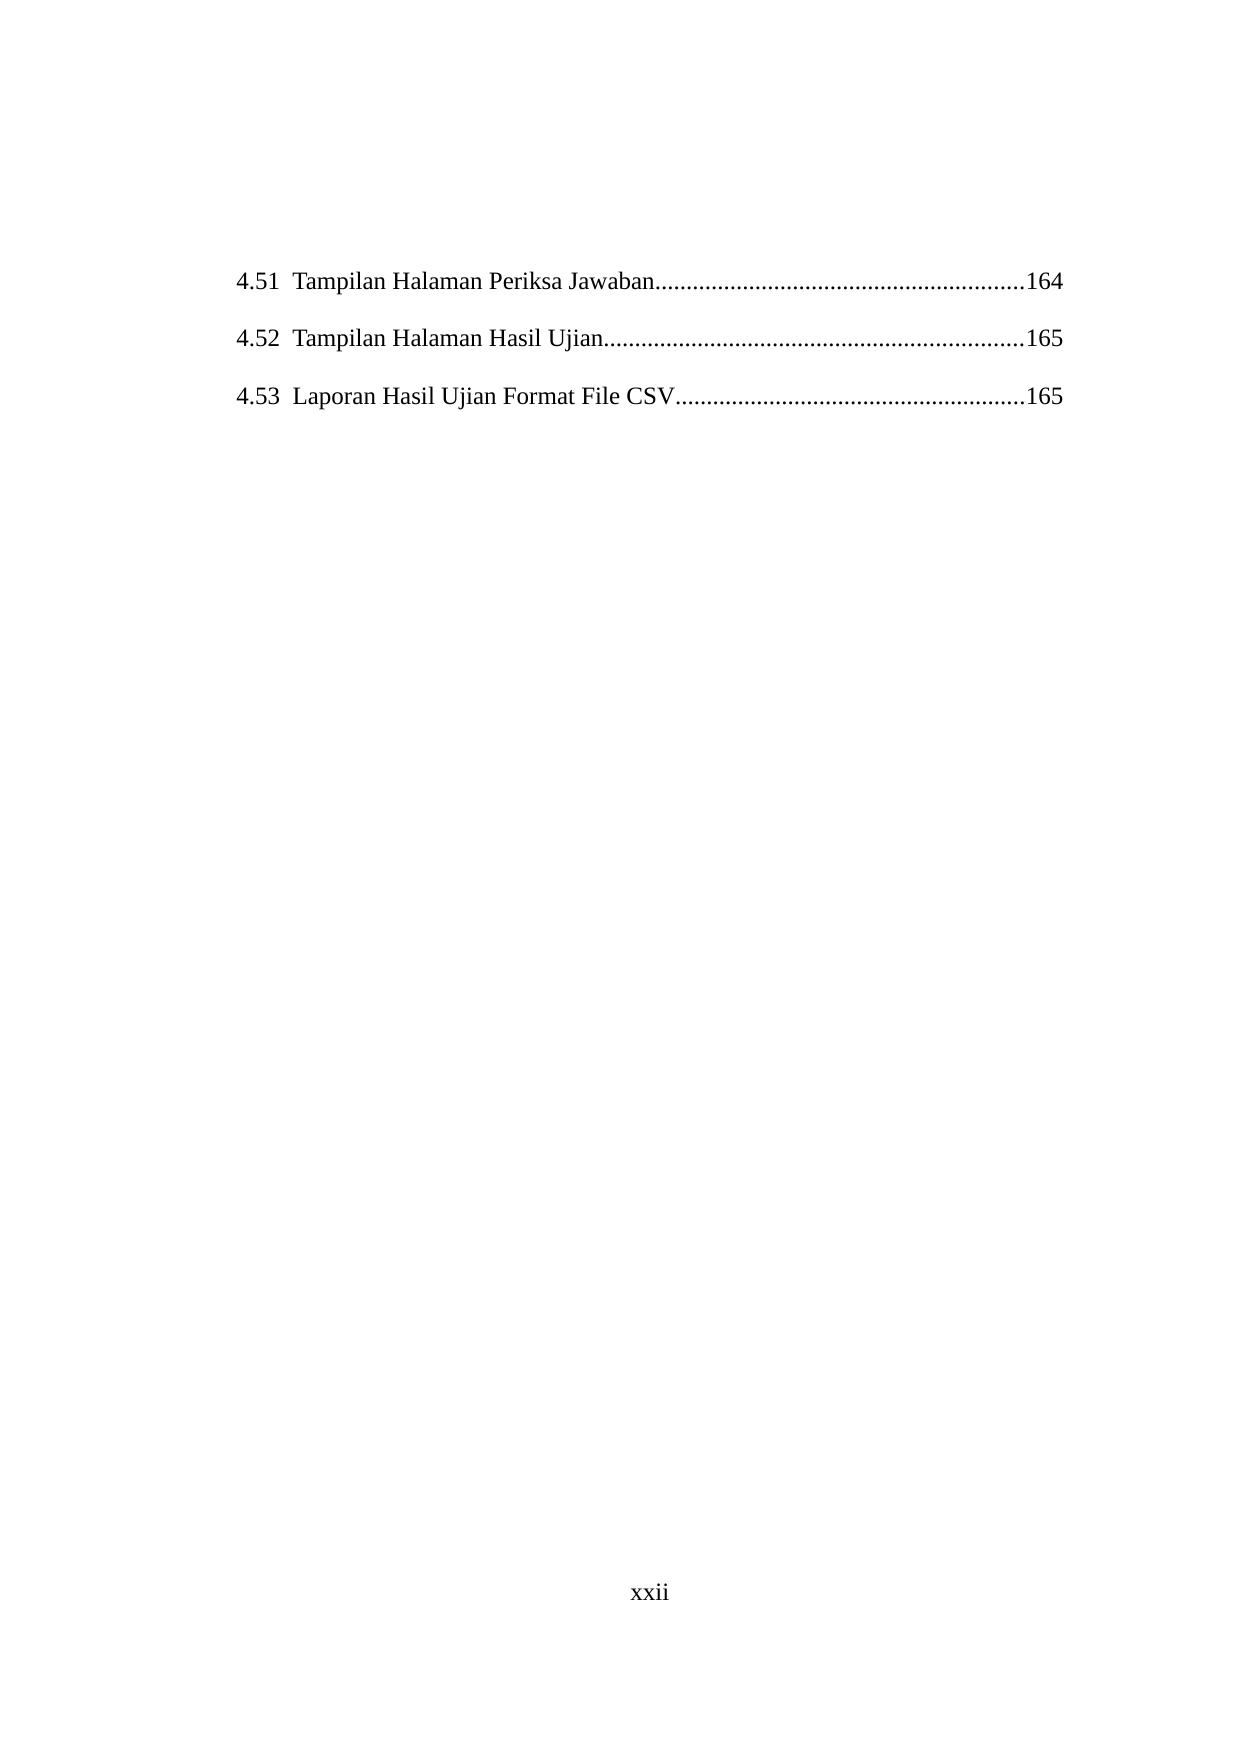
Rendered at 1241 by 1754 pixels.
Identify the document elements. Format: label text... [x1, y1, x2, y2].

subtitle 4.51 Tampilan Halaman Periksa Jawaban 164 [236, 266, 1063, 294]
subtitle 4.52 Tampilan Halaman Hasil Ujian 165 [236, 323, 1063, 352]
subtitle 4.53 Laporan Hasil Ujian Format File CSV 165 [236, 381, 1063, 409]
